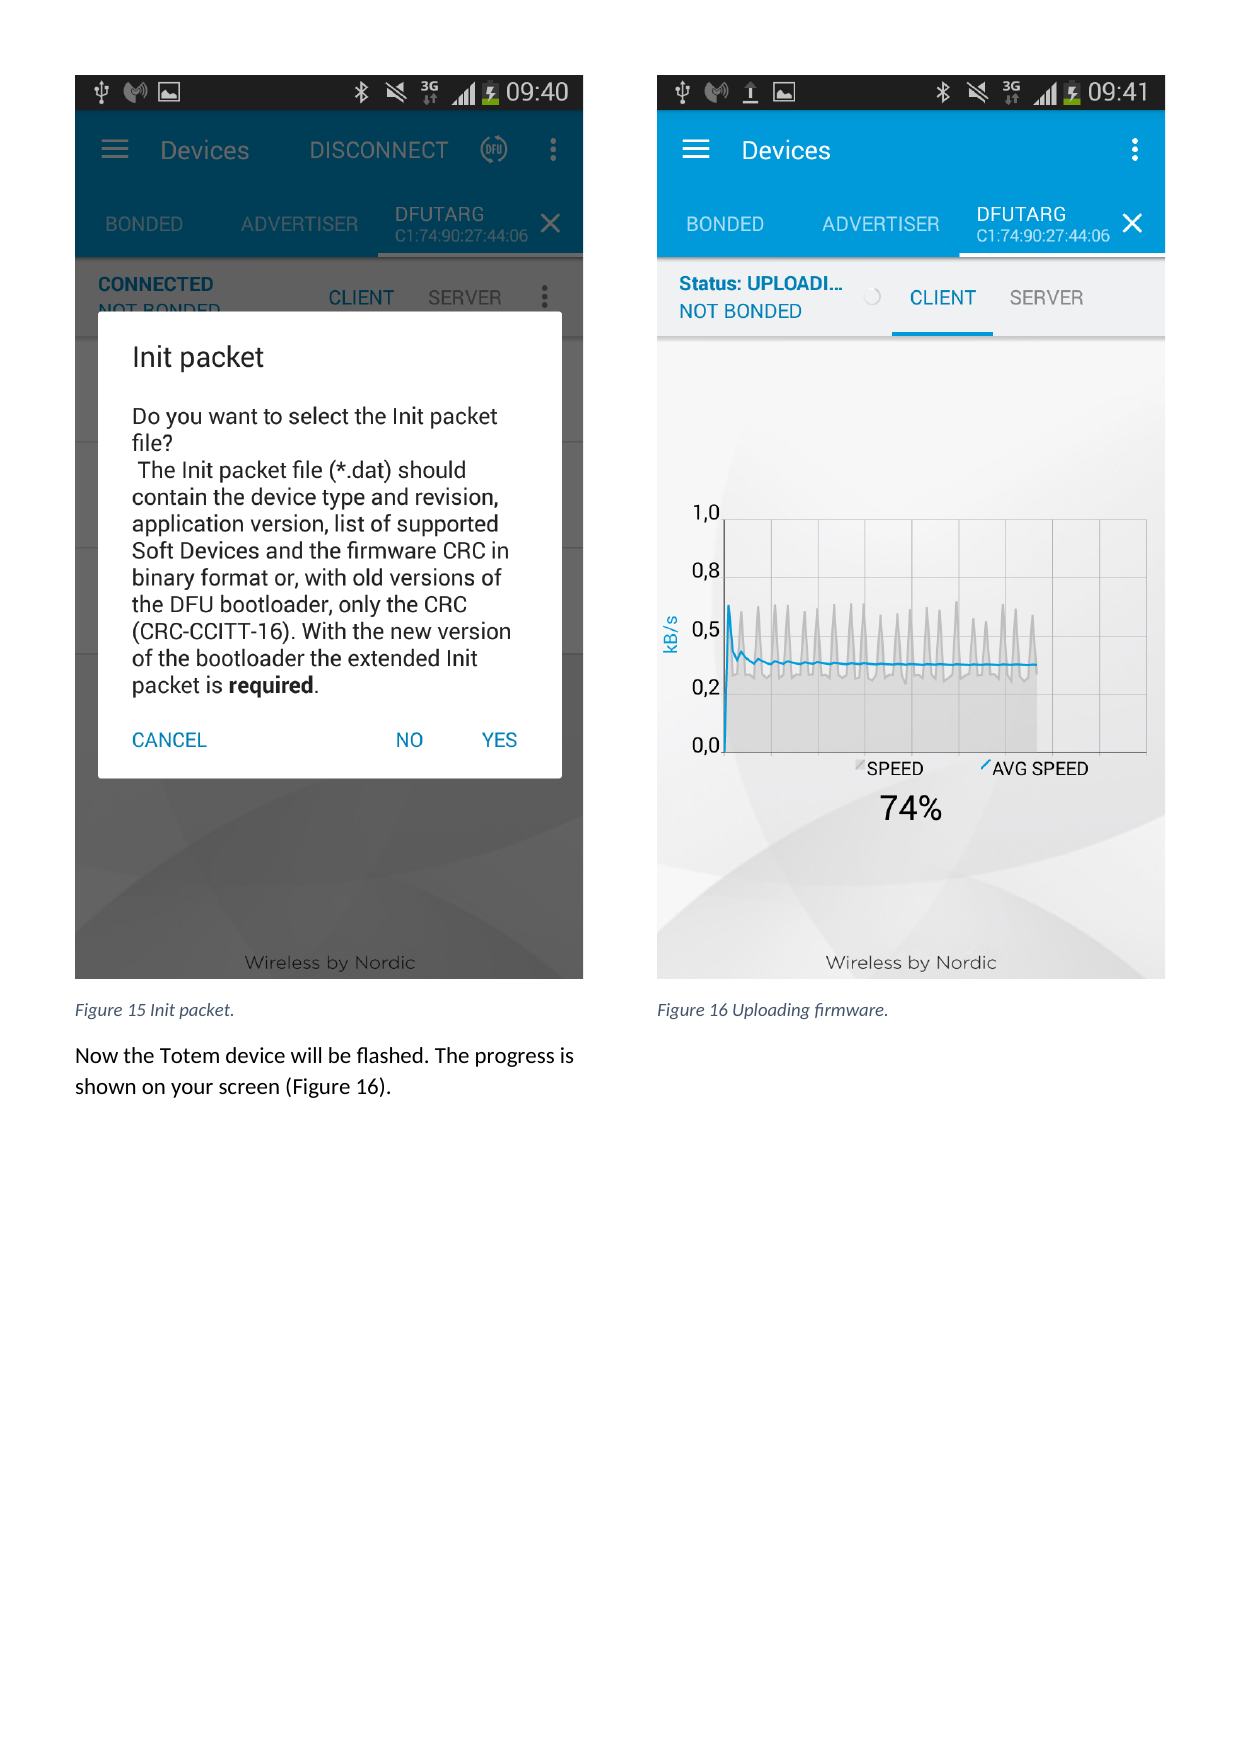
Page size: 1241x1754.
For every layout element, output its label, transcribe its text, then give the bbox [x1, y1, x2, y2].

text Figure 16 Uploading firmware. [657, 998, 1165, 1021]
text Figure 15 Init packet. [75, 998, 583, 1021]
text Now the Totem device will be flashed. The progress is shown on your screen (Figure 16). [75, 1042, 583, 1100]
